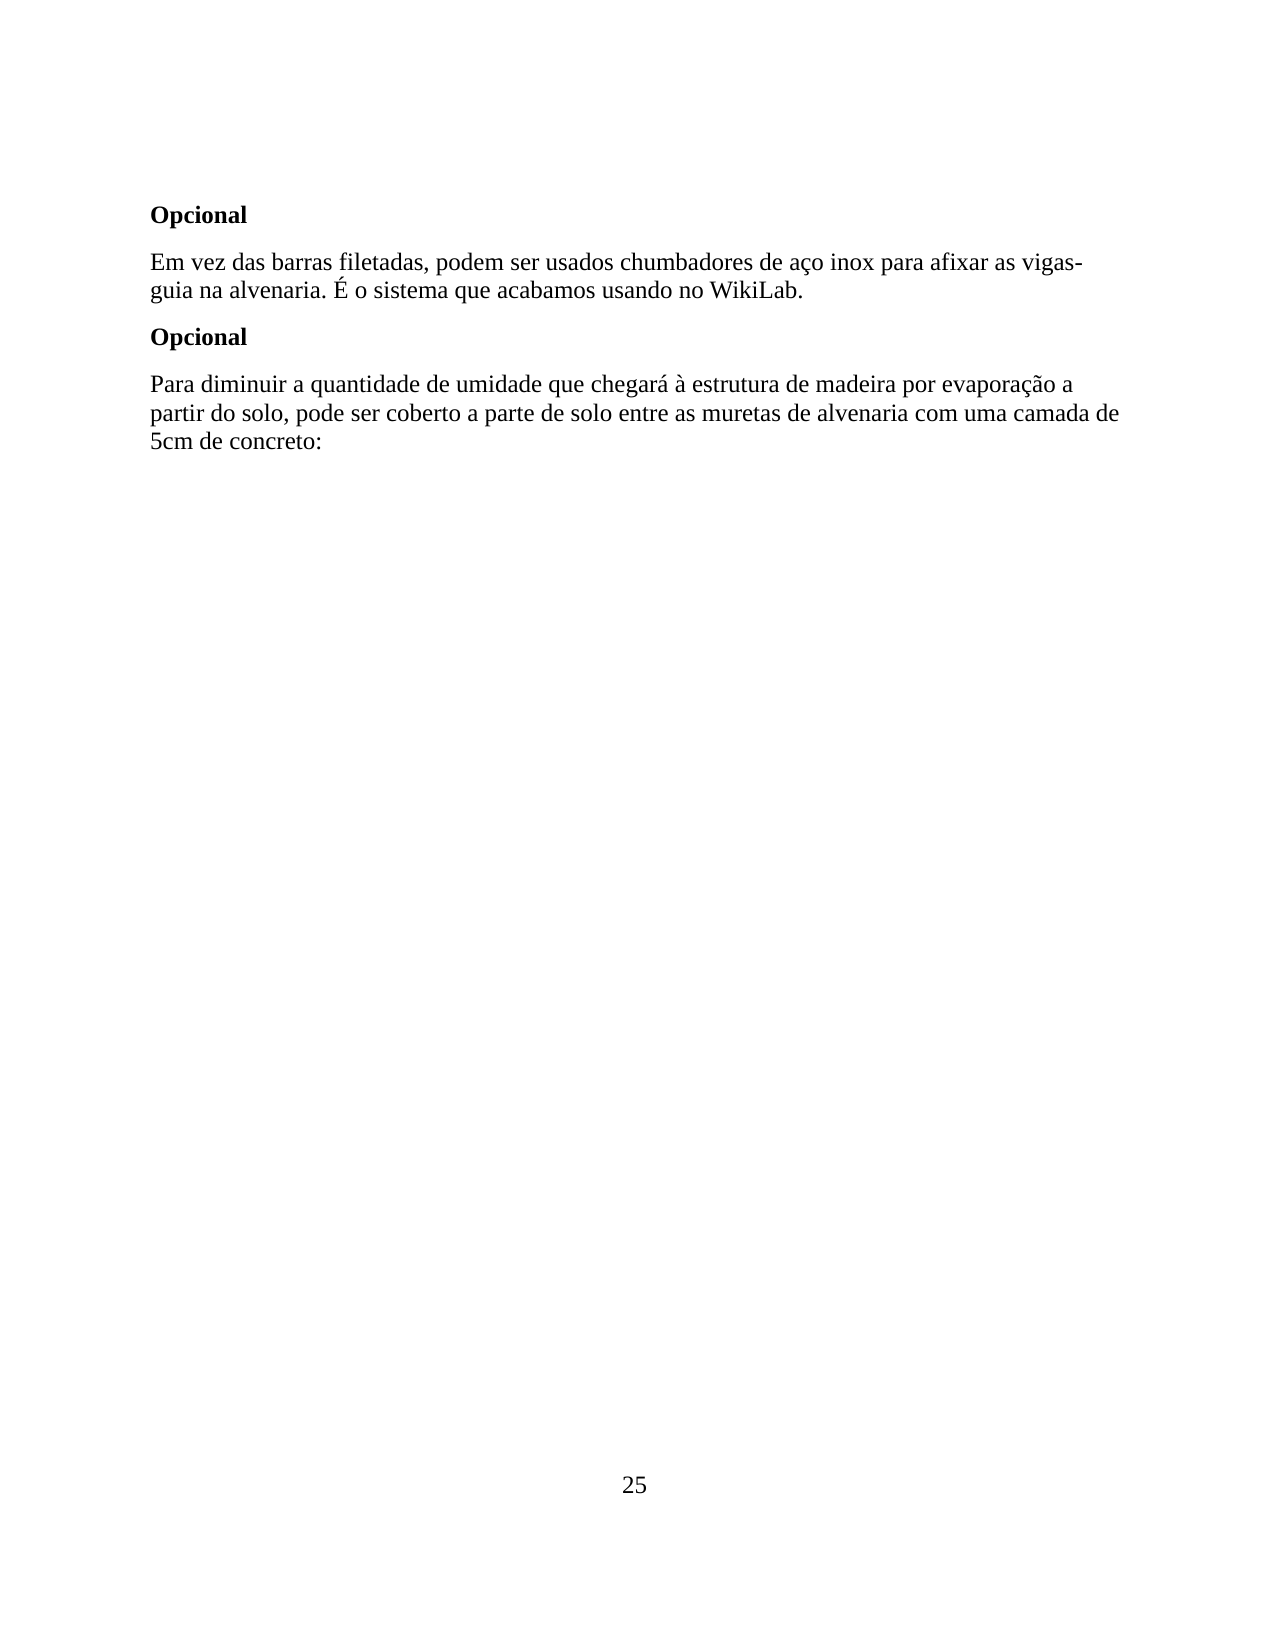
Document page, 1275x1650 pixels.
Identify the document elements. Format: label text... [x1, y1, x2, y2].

text Opcional [150, 322, 1125, 351]
text Para diminuir a quantidade de umidade que chegará à estrutura de madeira por evaporação a partir do solo, pode ser coberto a parte de solo entre as muretas de alvenaria com uma camada de 5cm de concreto: [150, 369, 1125, 455]
text Opcional [150, 200, 1125, 229]
text Em vez das barras filetadas, podem ser usados chumbadores de aço inox para afixar as vigas-guia na alvenaria. É o sistema que acabamos usando no WikiLab. [150, 247, 1125, 304]
